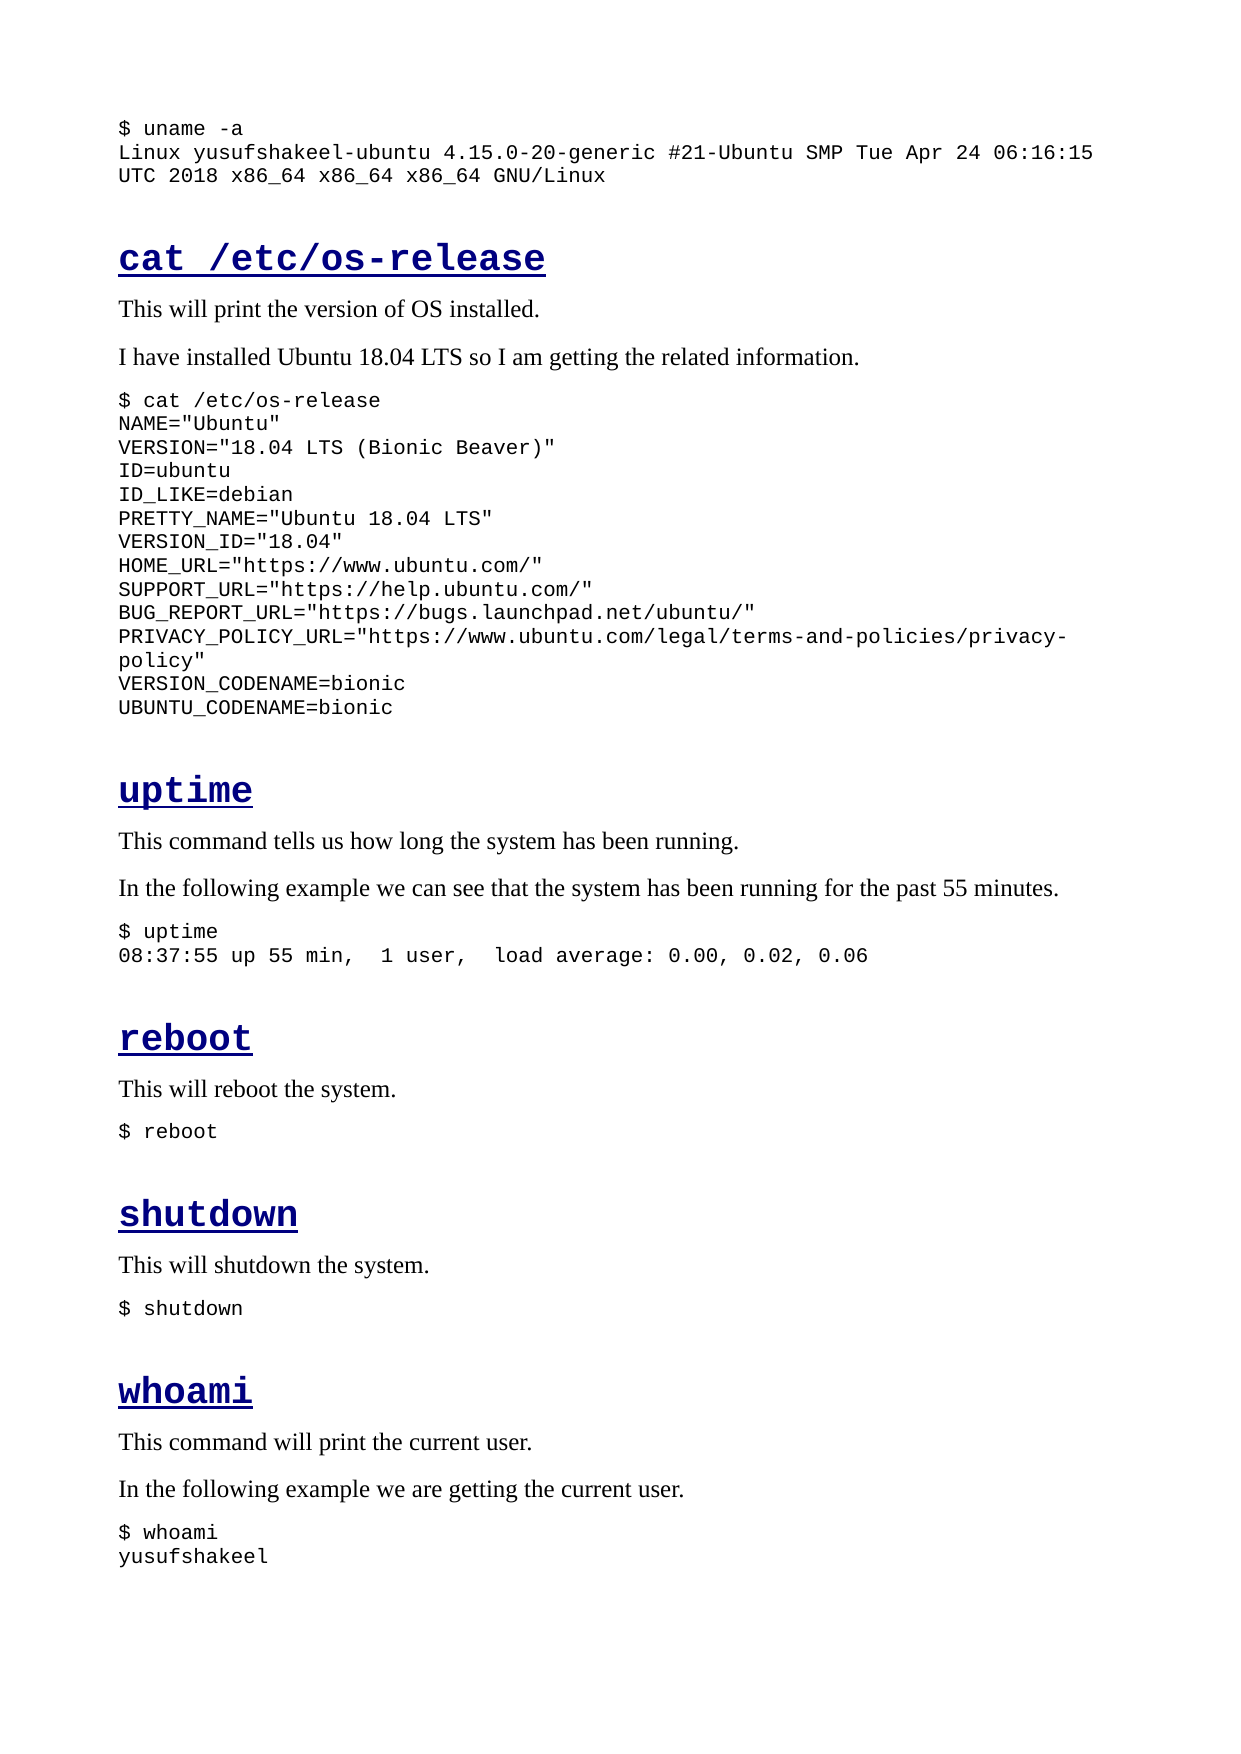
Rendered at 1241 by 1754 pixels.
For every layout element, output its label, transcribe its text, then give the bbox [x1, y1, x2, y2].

text This will print the version of OS installed. [118, 294, 1122, 323]
text VERSION="18.04 LTS (Bionic Beaver)" [118, 437, 1122, 461]
text NAME="Ubuntu" [118, 413, 1122, 437]
text BUG_REPORT_URL="https://bugs.launchpad.net/ubuntu/" [118, 602, 1122, 626]
subtitle uptime [118, 771, 1122, 813]
text $ cat /etc/os-release [118, 389, 1122, 413]
subtitle whoami [118, 1372, 1122, 1414]
text This command will print the current user. [118, 1427, 1122, 1456]
subtitle shutdown [118, 1195, 1122, 1238]
text ID=ubuntu [118, 461, 1122, 484]
text In the following example we are getting the current user. [118, 1474, 1122, 1503]
text HOME_URL="https://www.ubuntu.com/" [118, 555, 1122, 579]
text PRETTY_NAME="Ubuntu 18.04 LTS" [118, 508, 1122, 531]
text PRIVACY_POLICY_URL="https://www.ubuntu.com/legal/terms-and-policies/privacy-policy" [118, 626, 1122, 673]
text yusufshakeel [118, 1546, 1122, 1569]
text SUPPORT_URL="https://help.ubuntu.com/" [118, 579, 1122, 602]
text VERSION_CODENAME=bionic [118, 673, 1122, 697]
text ID_LIKE=debian [118, 484, 1122, 508]
text $ uname -a [118, 118, 1122, 142]
text I have installed Ubuntu 18.04 LTS so I am getting the related information. [118, 342, 1122, 371]
text Linux yusufshakeel-ubuntu 4.15.0-20-generic #21-Ubuntu SMP Tue Apr 24 06:16:15 UTC 2018 x86_64 x86_64 x86_64 GNU/Linux [118, 142, 1122, 189]
text $ whoami [118, 1522, 1122, 1546]
text $ reboot [118, 1121, 1122, 1145]
text This command tells us how long the system has been running. [118, 826, 1122, 855]
text $ shutdown [118, 1298, 1122, 1322]
text 08:37:55 up 55 min, 1 user, load average: 0.00, 0.02, 0.06 [118, 945, 1122, 968]
text This will reboot the system. [118, 1074, 1122, 1102]
text UBUNTU_CODENAME=bionic [118, 697, 1122, 721]
subtitle cat /etc/os-release [118, 239, 1122, 282]
subtitle reboot [118, 1019, 1122, 1061]
text This will shutdown the system. [118, 1250, 1122, 1279]
text VERSION_ID="18.04" [118, 531, 1122, 555]
text $ uptime [118, 921, 1122, 945]
text In the following example we can see that the system has been running for the past 55 minutes. [118, 873, 1122, 902]
